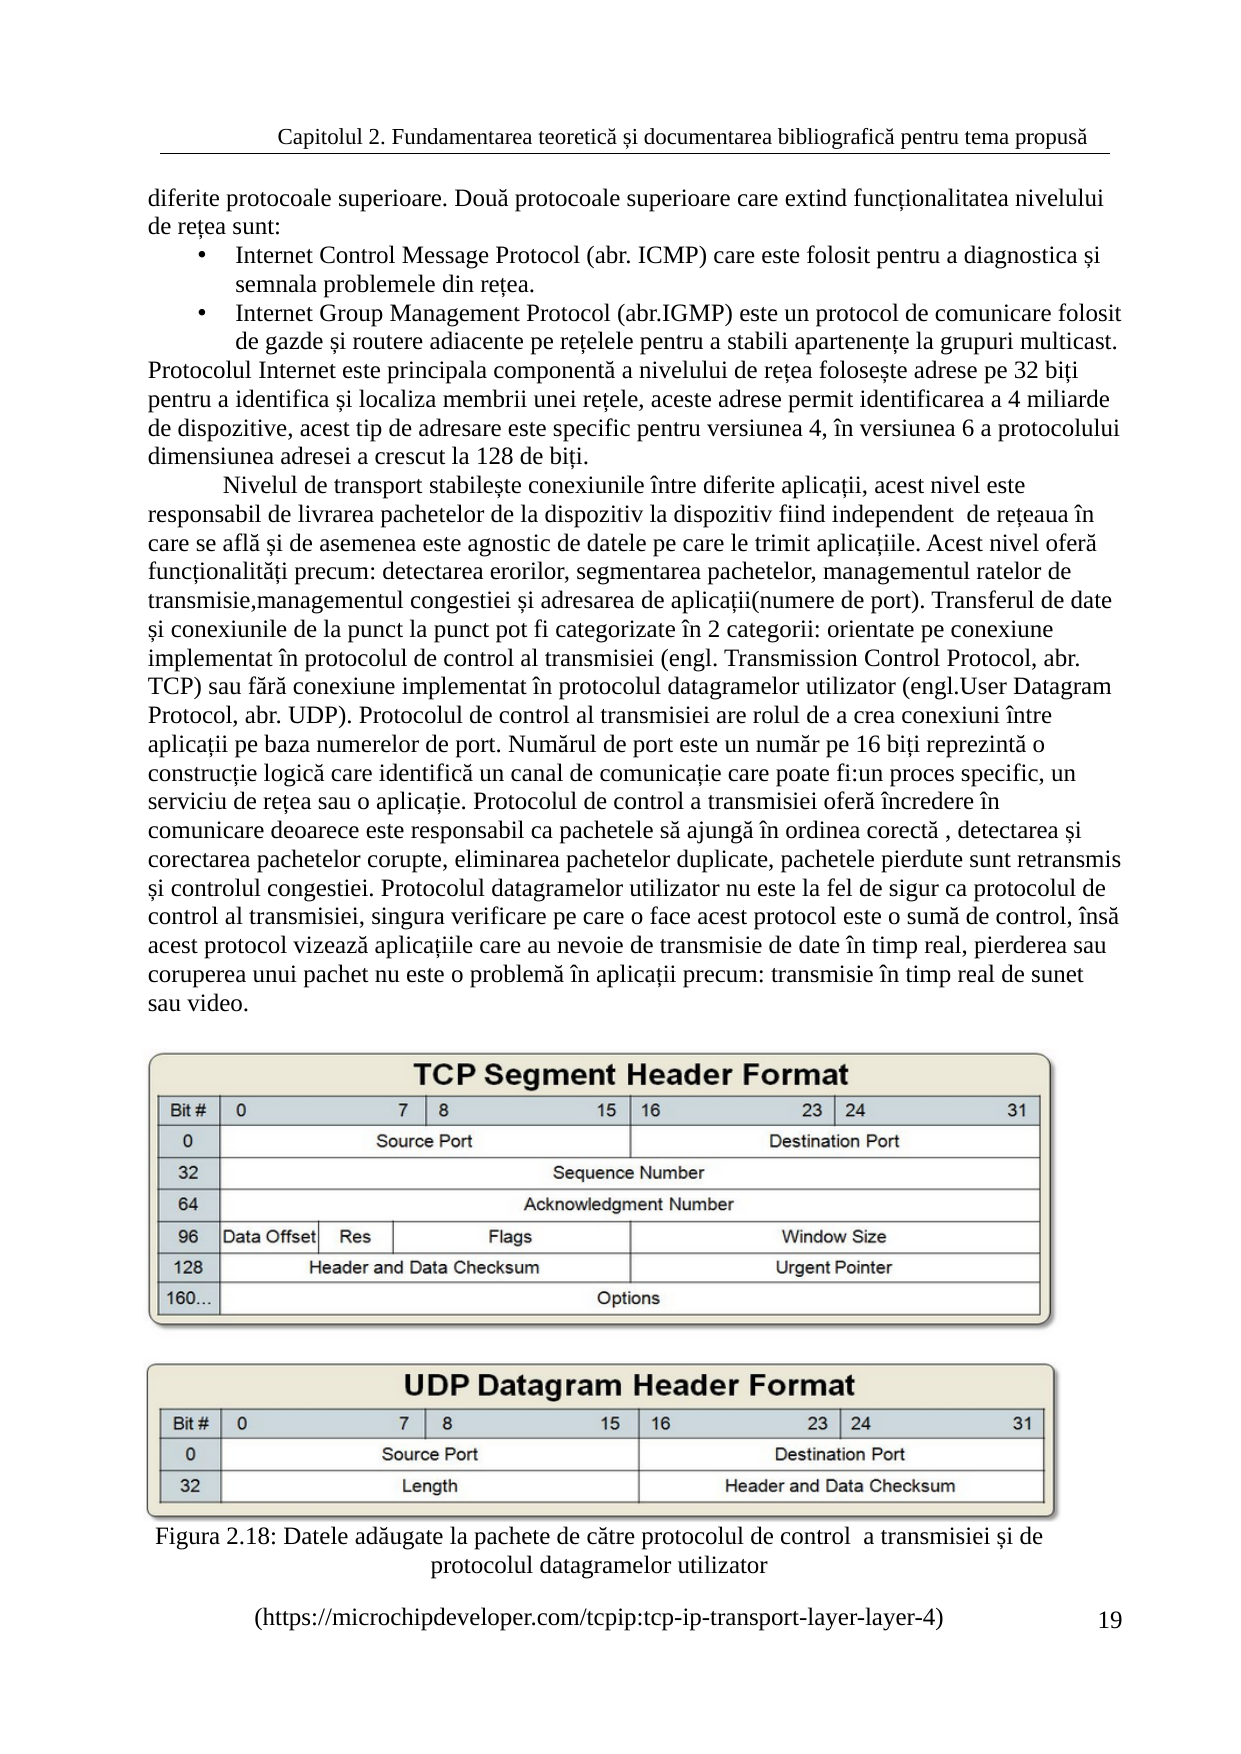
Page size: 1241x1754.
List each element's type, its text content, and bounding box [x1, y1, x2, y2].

list Internet Group Management Protocol (abr.IGMP) este un protocol de comunicare folosit de gazde și routere adiacente pe rețelele pentru a stabili apartenențe la grupuri multicast. [198, 298, 1122, 355]
text (https://microchipdeveloper.com/tcpip:tcp-ip-transport-layer-layer-4) [127, 1602, 1070, 1631]
text diferite protocoale superioare. Două protocoale superioare care extind funcționalitatea nivelului de rețea sunt: [148, 183, 1122, 240]
text Figura 2.18: Datele adăugate la pachete de către protocolul de control a transmisiei și de protocolul datagramelor utilizator [127, 1522, 1070, 1579]
text Nivelul de transport stabilește conexiunile între diferite aplicații, acest nivel este responsabil de livrarea pachetelor de la dispozitiv la dispozitiv fiind independent de rețeaua în care se află și de asemenea este agnostic de datele pe care le trimit aplicațiile. Acest nivel oferă funcționalități precum: detectarea erorilor, segmentarea pachetelor, managementul ratelor de transmisie,managementul congestiei și adresarea de aplicații(numere de port). Transferul de date și conexiunile de la punct la punct pot fi categorizate în 2 categorii: orientate pe conexiune implementat în protocolul de control al transmisiei (engl. Transmission Control Protocol, abr. TCP) sau fără conexiune implementat în protocolul datagramelor utilizator (engl.User Datagram Protocol, abr. UDP). Protocolul de control al transmisiei are rolul de a crea conexiuni între aplicații pe baza numerelor de port. Numărul de port este un număr pe 16 biți reprezintă o construcție logică care identifică un canal de comunicație care poate fi:un proces specific, un serviciu de rețea sau o aplicație. Protocolul de control a transmisiei oferă încredere în comunicare deoarece este responsabil ca pachetele să ajungă în ordinea corectă , detectarea și corectarea pachetelor corupte, eliminarea pachetelor duplicate, pachetele pierdute sunt retransmis și controlul congestiei. Protocolul datagramelor utilizator nu este la fel de sigur ca protocolul de control al transmisiei, singura verificare pe care o face acest protocol este o sumă de control, însă acest protocol vizează aplicațiile care au nevoie de transmisie de date în timp real, pierderea sau coruperea unui pachet nu este o problemă în aplicații precum: transmisie în timp real de sunet sau video. [148, 470, 1122, 1016]
picture [127, 1032, 1071, 1522]
text Protocolul Internet este principala componentă a nivelului de rețea folosește adrese pe 32 biți pentru a identifica și localiza membrii unei rețele, aceste adrese permit identificarea a 4 miliarde de dispozitive, acest tip de adresare este specific pentru versiunea 4, în versiunea 6 a protocolului dimensiunea adresei a crescut la 128 de biți. [148, 355, 1122, 470]
list Internet Control Message Protocol (abr. ICMP) care este folosit pentru a diagnostica și semnala problemele din rețea. [198, 240, 1122, 298]
